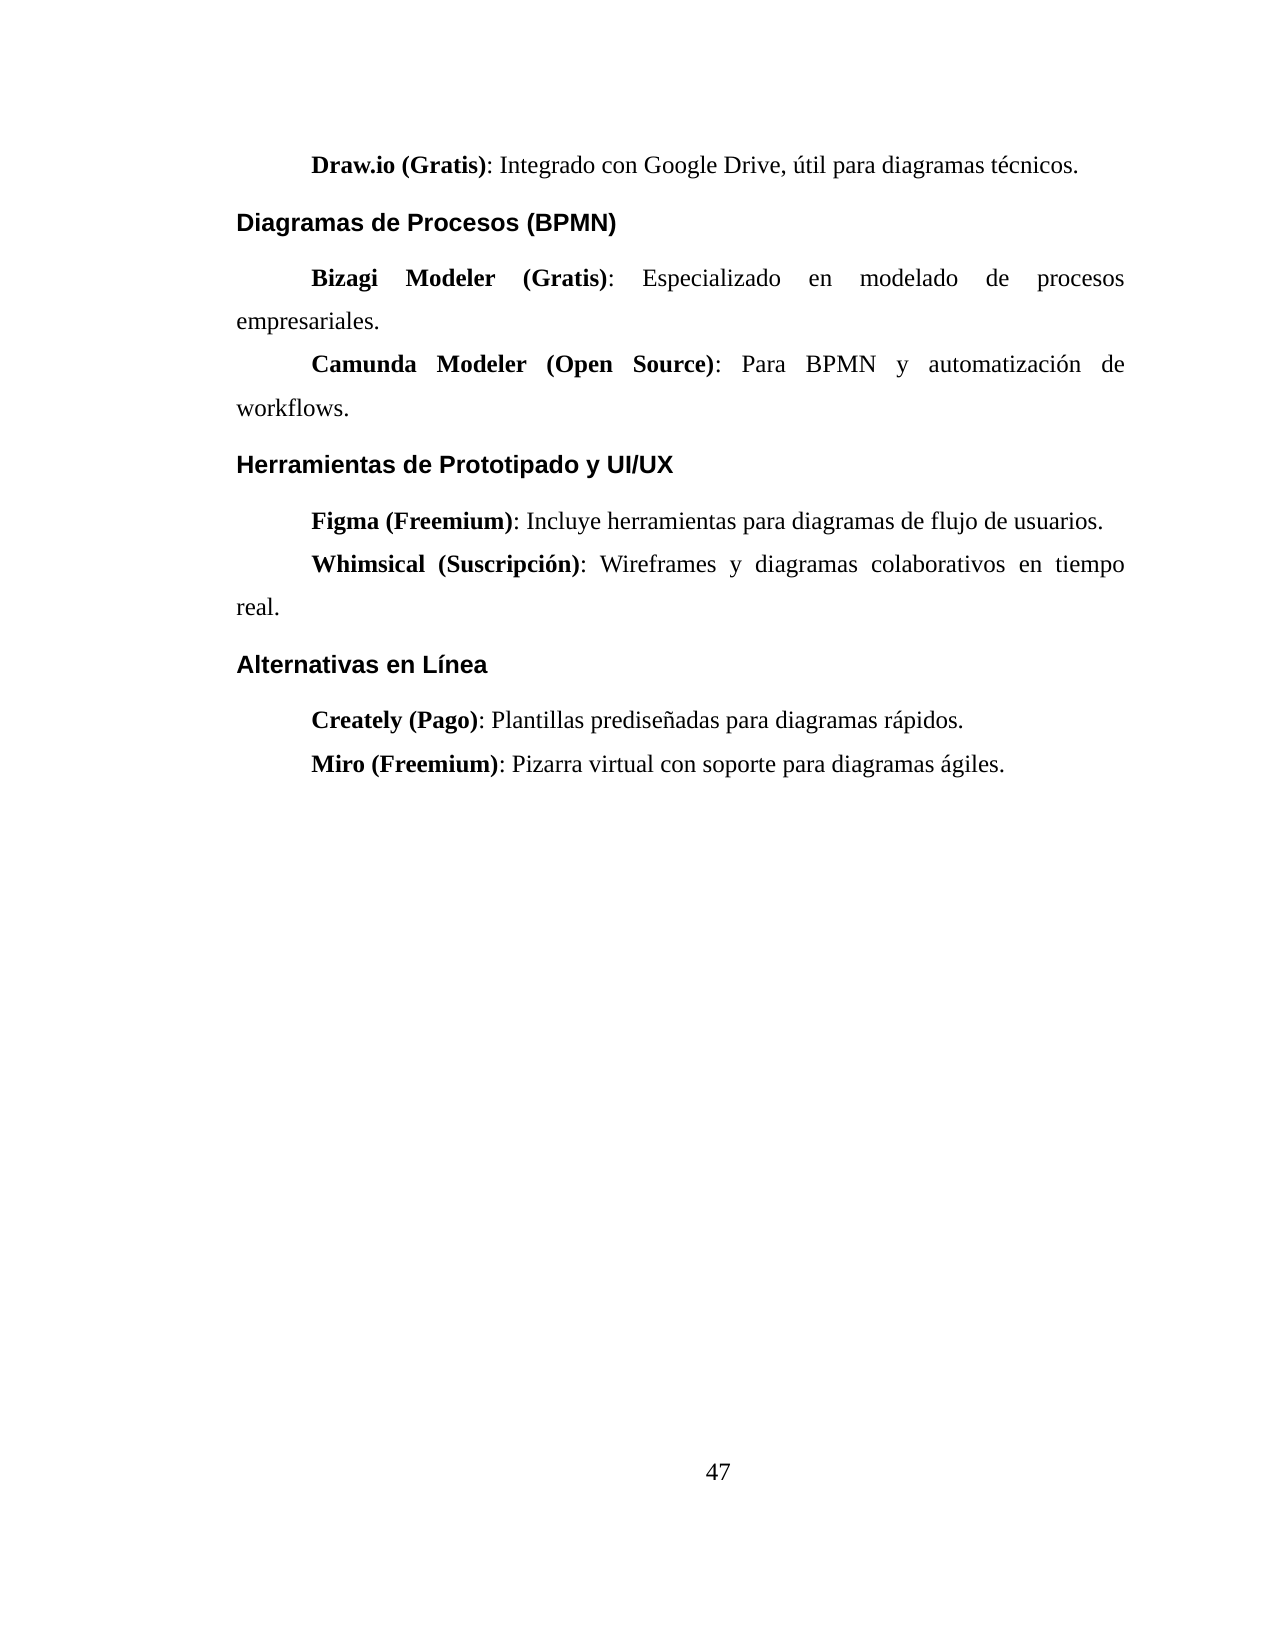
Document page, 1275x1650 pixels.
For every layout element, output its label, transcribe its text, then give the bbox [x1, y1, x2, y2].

text Whimsical (Suscripción): Wireframes y diagramas colaborativos en tiempo real. [236, 549, 1125, 621]
subtitle Herramientas de Prototipado y UI/UX [236, 450, 1125, 479]
subtitle Diagramas de Procesos (BPMN) [236, 208, 1125, 236]
text Bizagi Modeler (Gratis): Especializado en modelado de procesos empresariales. [236, 263, 1125, 335]
text Camunda Modeler (Open Source): Para BPMN y automatización de workflows. [236, 349, 1125, 421]
subtitle Alternativas en Línea [236, 650, 1125, 679]
text Creately (Pago): Plantillas prediseñadas para diagramas rápidos. [236, 706, 1125, 734]
text Figma (Freemium): Incluye herramientas para diagramas de flujo de usuarios. [236, 506, 1125, 535]
text Miro (Freemium): Pizarra virtual con soporte para diagramas ágiles. [236, 749, 1125, 777]
text Draw.io (Gratis): Integrado con Google Drive, útil para diagramas técnicos. [236, 150, 1125, 179]
